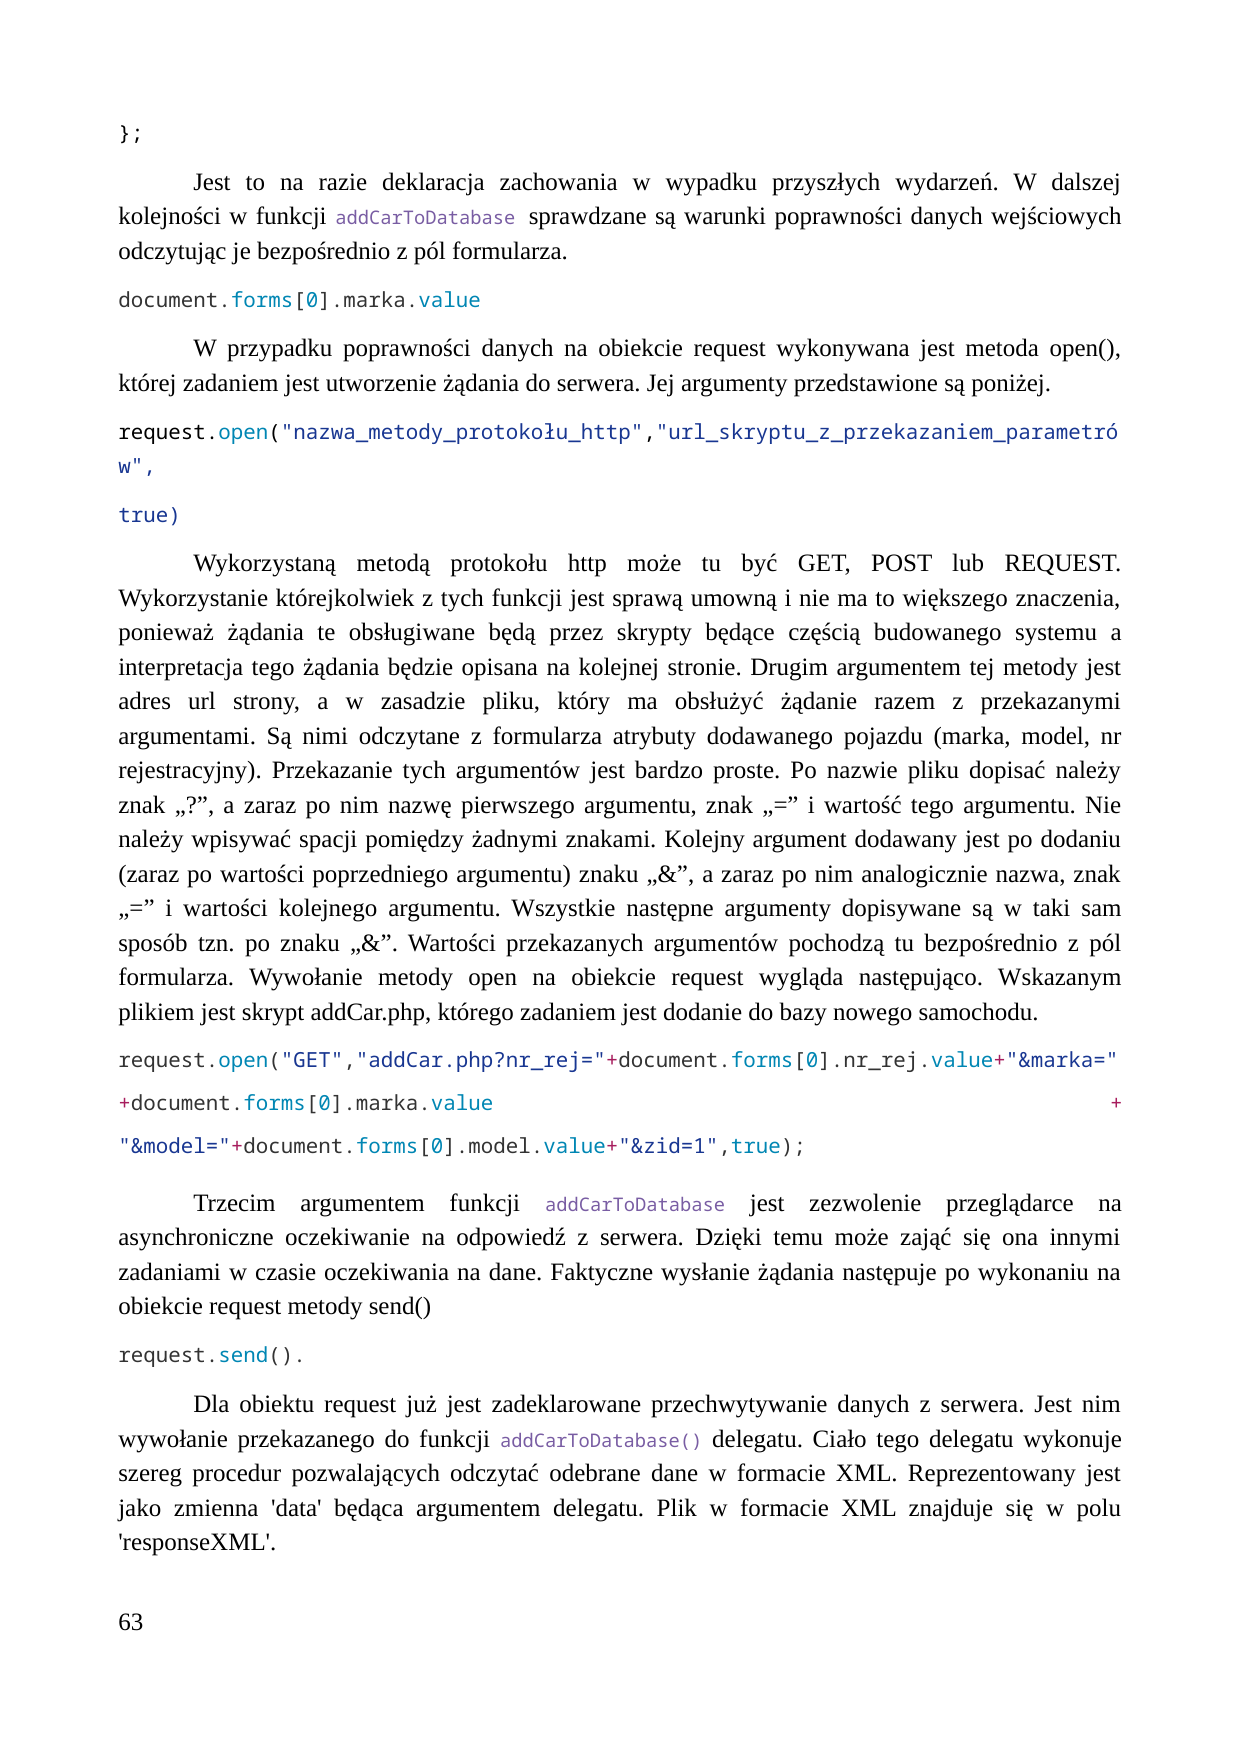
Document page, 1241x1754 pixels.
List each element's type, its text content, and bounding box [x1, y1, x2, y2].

text request.send(). [118, 1341, 1122, 1369]
text true) [118, 500, 1122, 528]
text Jest to na razie deklaracja zachowania w wypadku przyszłych wydarzeń. W dalszej kolejności w funkcji addCarToDatabase sprawdzane są warunki poprawności danych wejściowych odczytując je bezpośrednio z pól formularza. [118, 167, 1122, 264]
text request.open("nazwa_metody_protokołu_http","url_skryptu_z_przekazaniem_parametrów", [118, 417, 1122, 479]
text Wykorzystaną metodą protokołu http może tu być GET, POST lub REQUEST. Wykorzystanie którejkolwiek z tych funkcji jest sprawą umowną i nie ma to większego znaczenia, ponieważ żądania te obsługiwane będą przez skrypty będące częścią budowanego systemu a interpretacja tego żądania będzie opisana na kolejnej stronie. Drugim argumentem tej metody jest adres url strony, a w zasadzie pliku, który ma obsłużyć żądanie razem z przekazanymi argumentami. Są nimi odczytane z formularza atrybuty dodawanego pojazdu (marka, model, nr rejestracyjny). Przekazanie tych argumentów jest bardzo proste. Po nazwie pliku dopisać należy znak „?”, a zaraz po nim nazwę pierwszego argumentu, znak „=” i wartość tego argumentu. Nie należy wpisywać spacji pomiędzy żadnymi znakami. Kolejny argument dodawany jest po dodaniu (zaraz po wartości poprzedniego argumentu) znaku „&”, a zaraz po nim analogicznie nazwa, znak „=” i wartości kolejnego argumentu. Wszystkie następne argumenty dopisywane są w taki sam sposób tzn. po znaku „&”. Wartości przekazanych argumentów pochodzą tu bezpośrednio z pól formularza. Wywołanie metody open na obiekcie request wygląda następująco. Wskazanym plikiem jest skrypt addCar.php, którego zadaniem jest dodanie do bazy nowego samochodu. [118, 548, 1122, 1025]
text request.open("GET","addCar.php?nr_rej="+document.forms[0].nr_rej.value+"&marka=" +document.forms[0].marka.value + "&model="+document.forms[0].model.value+"&zid=1",true); [118, 1046, 1122, 1159]
text }; [118, 118, 1122, 147]
text Trzecim argumentem funkcji addCarToDatabase jest zezwolenie przeglądarce na asynchroniczne oczekiwanie na odpowiedź z serwera. Dzięki temu może zająć się ona innymi zadaniami w czasie oczekiwania na dane. Faktyczne wysłanie żądania następuje po wykonaniu na obiekcie request metody send() [118, 1188, 1122, 1320]
text Dla obiektu request już jest zadeklarowane przechwytywanie danych z serwera. Jest nim wywołanie przekazanego do funkcji addCarToDatabase() delegatu. Ciało tego delegatu wykonuje szereg procedur pozwalających odczytać odebrane dane w formacie XML. Reprezentowany jest jako zmienna 'data' będąca argumentem delegatu. Plik w formacie XML znajduje się w polu 'responseXML'. [118, 1389, 1122, 1556]
text document.forms[0].marka.value [118, 285, 1122, 313]
text W przypadku poprawności danych na obiekcie request wykonywana jest metoda open(), której zadaniem jest utworzenie żądania do serwera. Jej argumenty przedstawione są poniżej. [118, 333, 1122, 397]
